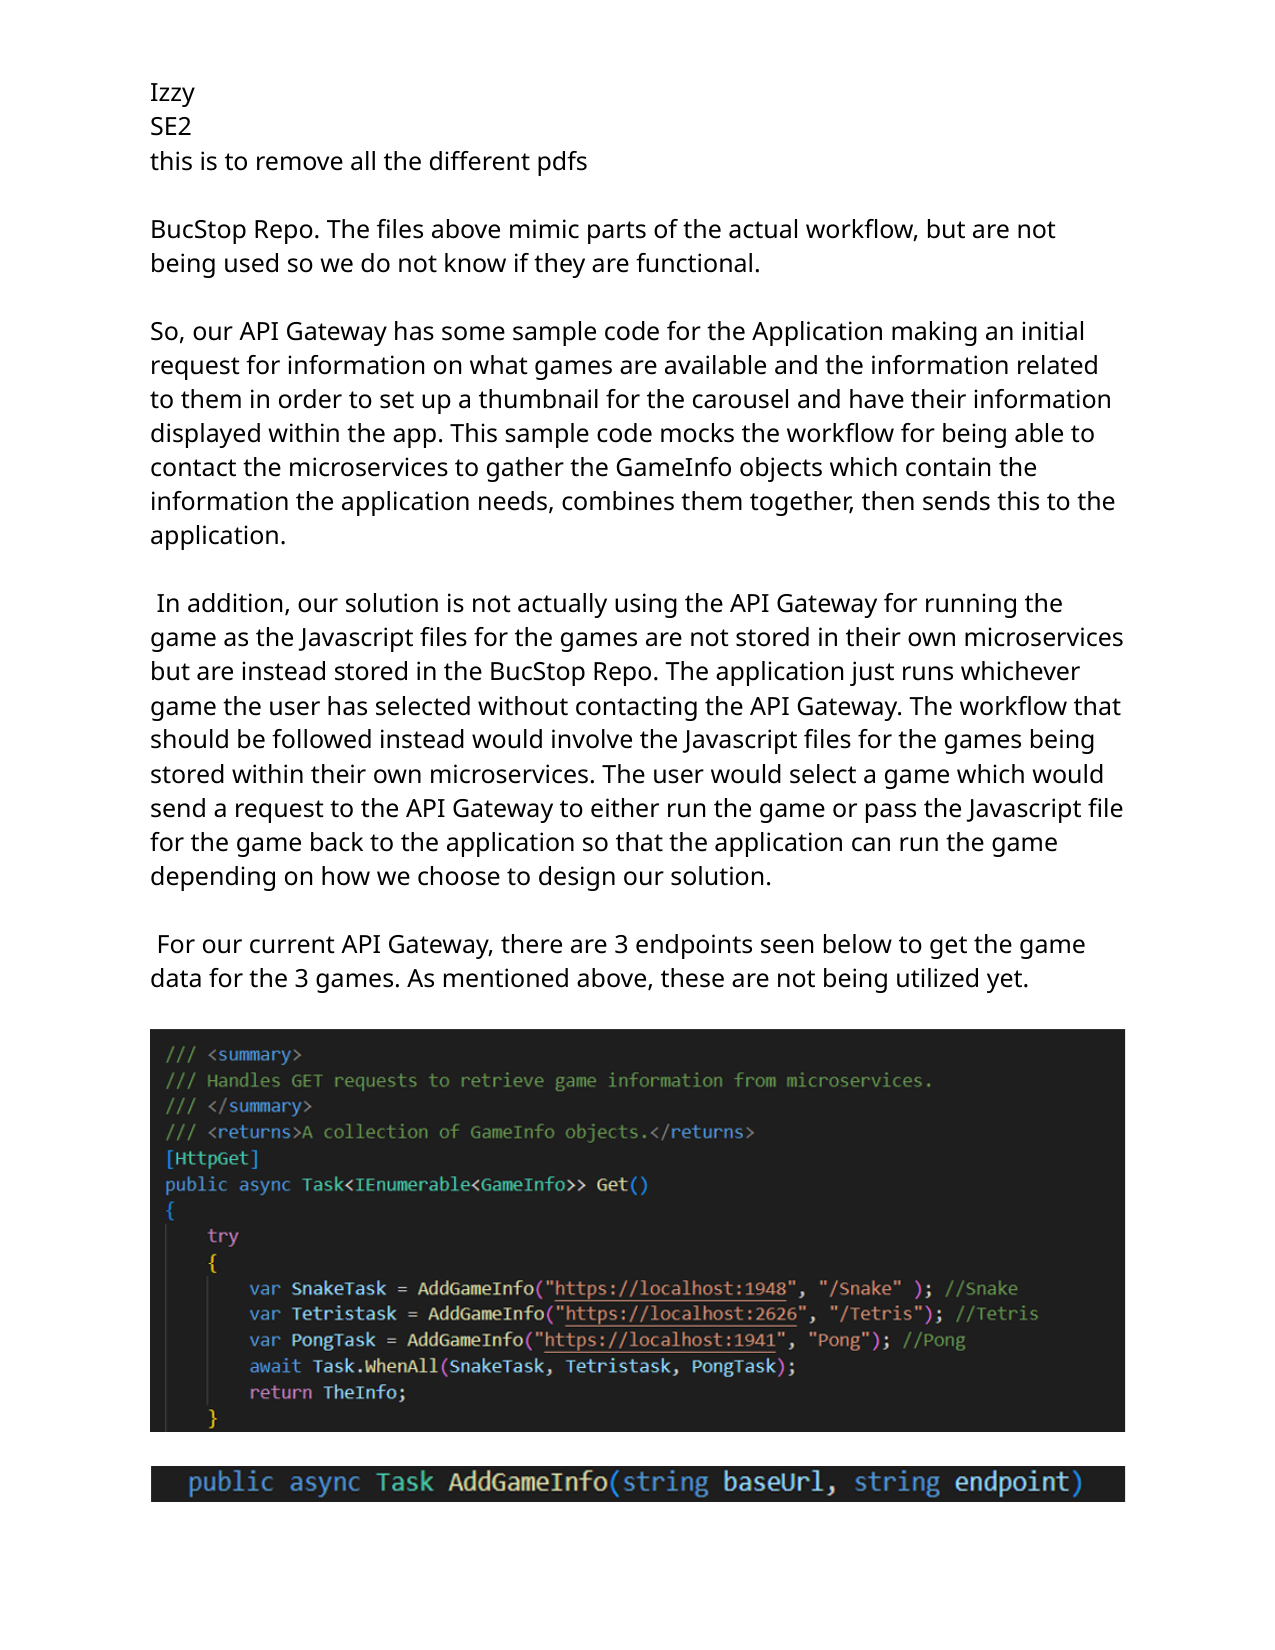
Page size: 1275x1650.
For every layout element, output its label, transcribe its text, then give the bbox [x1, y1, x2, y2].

text For our current API Gateway, there are 3 endpoints seen below to get the game data for the 3 games. As mentioned above, these are not being utilized yet. [150, 927, 1125, 995]
text So, our API Gateway has some sample code for the Application making an initial request for information on what games are available and the information related to them in order to set up a thumbnail for the carousel and have their information displayed within the app. This sample code mocks the workflow for being able to contact the microservices to gather the GameInfo objects which contain the information the application needs, combines them together, then sends this to the application. [150, 313, 1125, 552]
text In addition, our solution is not actually using the API Gateway for running the game as the Javascript files for the games are not stored in their own microservices but are instead stored in the BucStop Repo. The application just runs whichever game the user has selected without contacting the API Gateway. The workflow that should be followed instead would involve the Javascript files for the games being stored within their own microservices. The user would select a game which would send a request to the API Gateway to either run the game or pass the Javascript file for the game back to the application so that the application can run the game depending on how we choose to design our solution. [150, 586, 1125, 892]
text BucStop Repo. The files above mimic parts of the actual workflow, but are not being used so we do not know if they are functional. [150, 211, 1125, 279]
